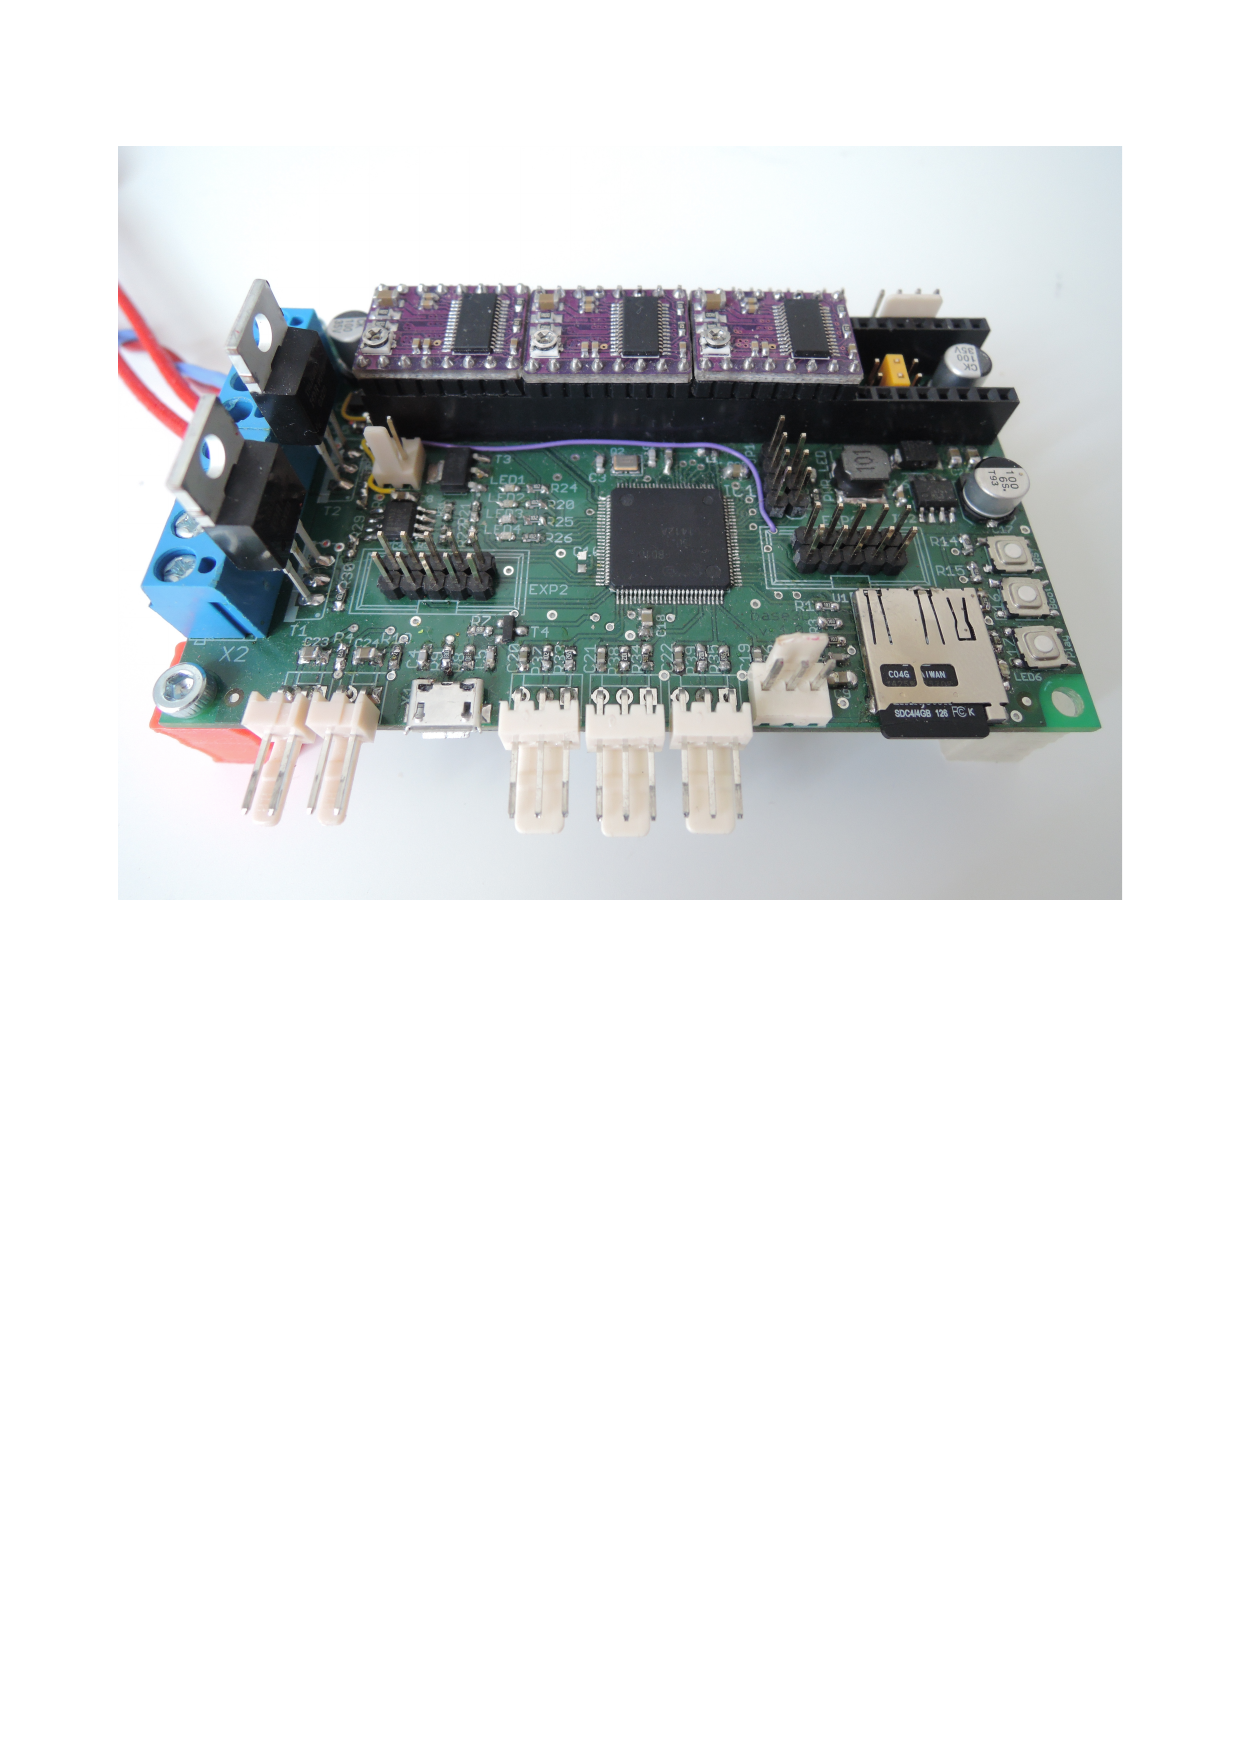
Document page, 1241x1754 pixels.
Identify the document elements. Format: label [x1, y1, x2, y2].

picture [118, 146, 1123, 900]
